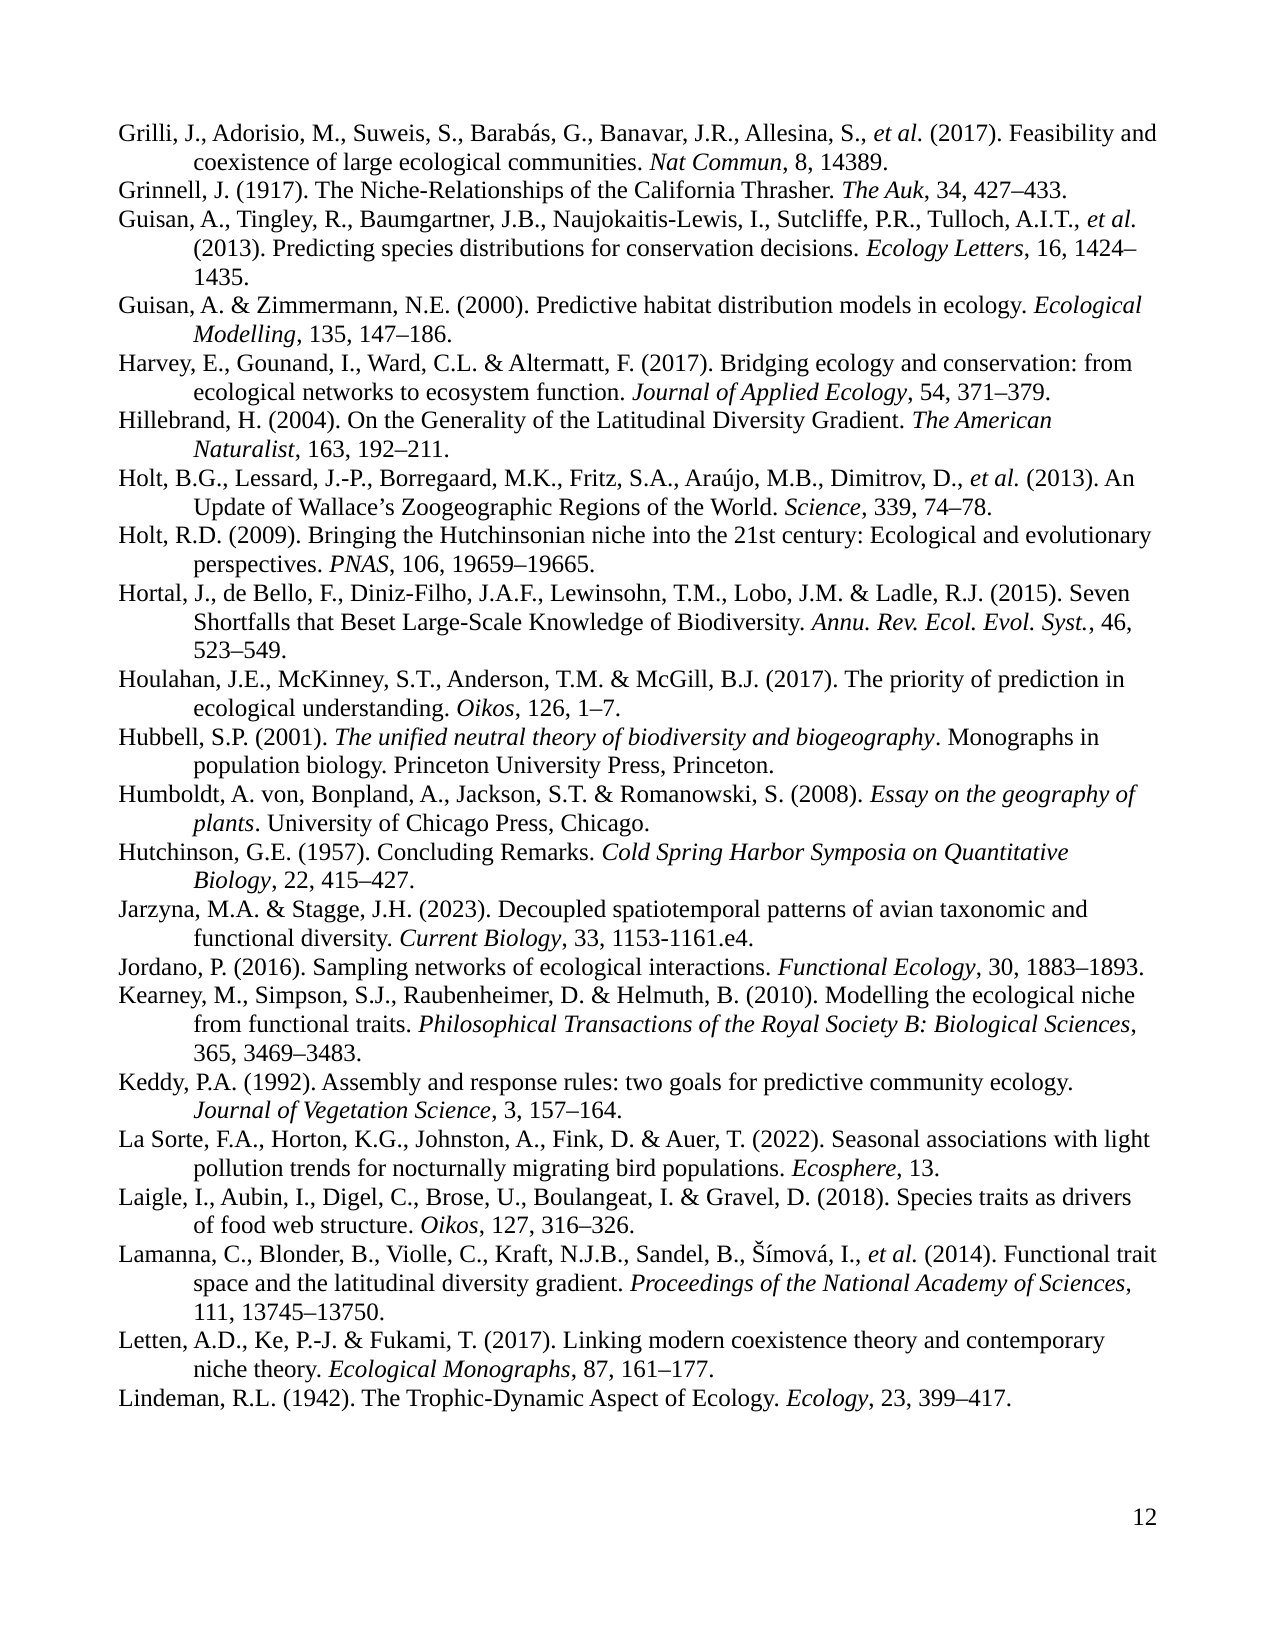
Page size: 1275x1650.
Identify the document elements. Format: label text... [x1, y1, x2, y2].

text Hortal, J., de Bello, F., Diniz-Filho, J.A.F., Lewinsohn, T.M., Lobo, J.M. & Ladle, R.J. (2015). Seven Shortfalls that Beset Large-Scale Knowledge of Biodiversity. Annu. Rev. Ecol. Evol. Syst., 46, 523–549. [118, 578, 1157, 664]
text Harvey, E., Gounand, I., Ward, C.L. & Altermatt, F. (2017). Bridging ecology and conservation: from ecological networks to ecosystem function. Journal of Applied Ecology, 54, 371–379. [118, 348, 1157, 406]
text Kearney, M., Simpson, S.J., Raubenheimer, D. & Helmuth, B. (2010). Modelling the ecological niche from functional traits. Philosophical Transactions of the Royal Society B: Biological Sciences, 365, 3469–3483. [118, 981, 1157, 1067]
text Holt, B.G., Lessard, J.-P., Borregaard, M.K., Fritz, S.A., Araújo, M.B., Dimitrov, D., et al. (2013). An Update of Wallace’s Zoogeographic Regions of the World. Science, 339, 74–78. [118, 463, 1157, 521]
text Keddy, P.A. (1992). Assembly and response rules: two goals for predictive community ecology. Journal of Vegetation Science, 3, 157–164. [118, 1067, 1157, 1124]
text Hutchinson, G.E. (1957). Concluding Remarks. Cold Spring Harbor Symposia on Quantitative Biology, 22, 415–427. [118, 837, 1157, 894]
text Houlahan, J.E., McKinney, S.T., Anderson, T.M. & McGill, B.J. (2017). The priority of prediction in ecological understanding. Oikos, 126, 1–7. [118, 664, 1157, 722]
text Hillebrand, H. (2004). On the Generality of the Latitudinal Diversity Gradient. The American Naturalist, 163, 192–211. [118, 406, 1157, 463]
text Humboldt, A. von, Bonpland, A., Jackson, S.T. & Romanowski, S. (2008). Essay on the geography of plants. University of Chicago Press, Chicago. [118, 779, 1157, 837]
text Grilli, J., Adorisio, M., Suweis, S., Barabás, G., Banavar, J.R., Allesina, S., et al. (2017). Feasibility and coexistence of large ecological communities. Nat Commun, 8, 14389. [118, 118, 1157, 176]
text Guisan, A. & Zimmermann, N.E. (2000). Predictive habitat distribution models in ecology. Ecological Modelling, 135, 147–186. [118, 291, 1157, 348]
text Laigle, I., Aubin, I., Digel, C., Brose, U., Boulangeat, I. & Gravel, D. (2018). Species traits as drivers of food web structure. Oikos, 127, 316–326. [118, 1182, 1157, 1239]
text Guisan, A., Tingley, R., Baumgartner, J.B., Naujokaitis-Lewis, I., Sutcliffe, P.R., Tulloch, A.I.T., et al. (2013). Predicting species distributions for conservation decisions. Ecology Letters, 16, 1424–1435. [118, 204, 1157, 291]
text Jarzyna, M.A. & Stagge, J.H. (2023). Decoupled spatiotemporal patterns of avian taxonomic and functional diversity. Current Biology, 33, 1153-1161.e4. [118, 894, 1157, 952]
text Lamanna, C., Blonder, B., Violle, C., Kraft, N.J.B., Sandel, B., Šímová, I., et al. (2014). Functional trait space and the latitudinal diversity gradient. Proceedings of the National Academy of Sciences, 111, 13745–13750. [118, 1239, 1157, 1326]
text Grinnell, J. (1917). The Niche-Relationships of the California Thrasher. The Auk, 34, 427–433. [118, 176, 1157, 204]
text Hubbell, S.P. (2001). The unified neutral theory of biodiversity and biogeography. Monographs in population biology. Princeton University Press, Princeton. [118, 722, 1157, 779]
text Letten, A.D., Ke, P.-J. & Fukami, T. (2017). Linking modern coexistence theory and contemporary niche theory. Ecological Monographs, 87, 161–177. [118, 1326, 1157, 1383]
text Jordano, P. (2016). Sampling networks of ecological interactions. Functional Ecology, 30, 1883–1893. [118, 952, 1157, 981]
text La Sorte, F.A., Horton, K.G., Johnston, A., Fink, D. & Auer, T. (2022). Seasonal associations with light pollution trends for nocturnally migrating bird populations. Ecosphere, 13. [118, 1124, 1157, 1182]
text Lindeman, R.L. (1942). The Trophic-Dynamic Aspect of Ecology. Ecology, 23, 399–417. [118, 1383, 1157, 1412]
text Holt, R.D. (2009). Bringing the Hutchinsonian niche into the 21st century: Ecological and evolutionary perspectives. PNAS, 106, 19659–19665. [118, 521, 1157, 578]
